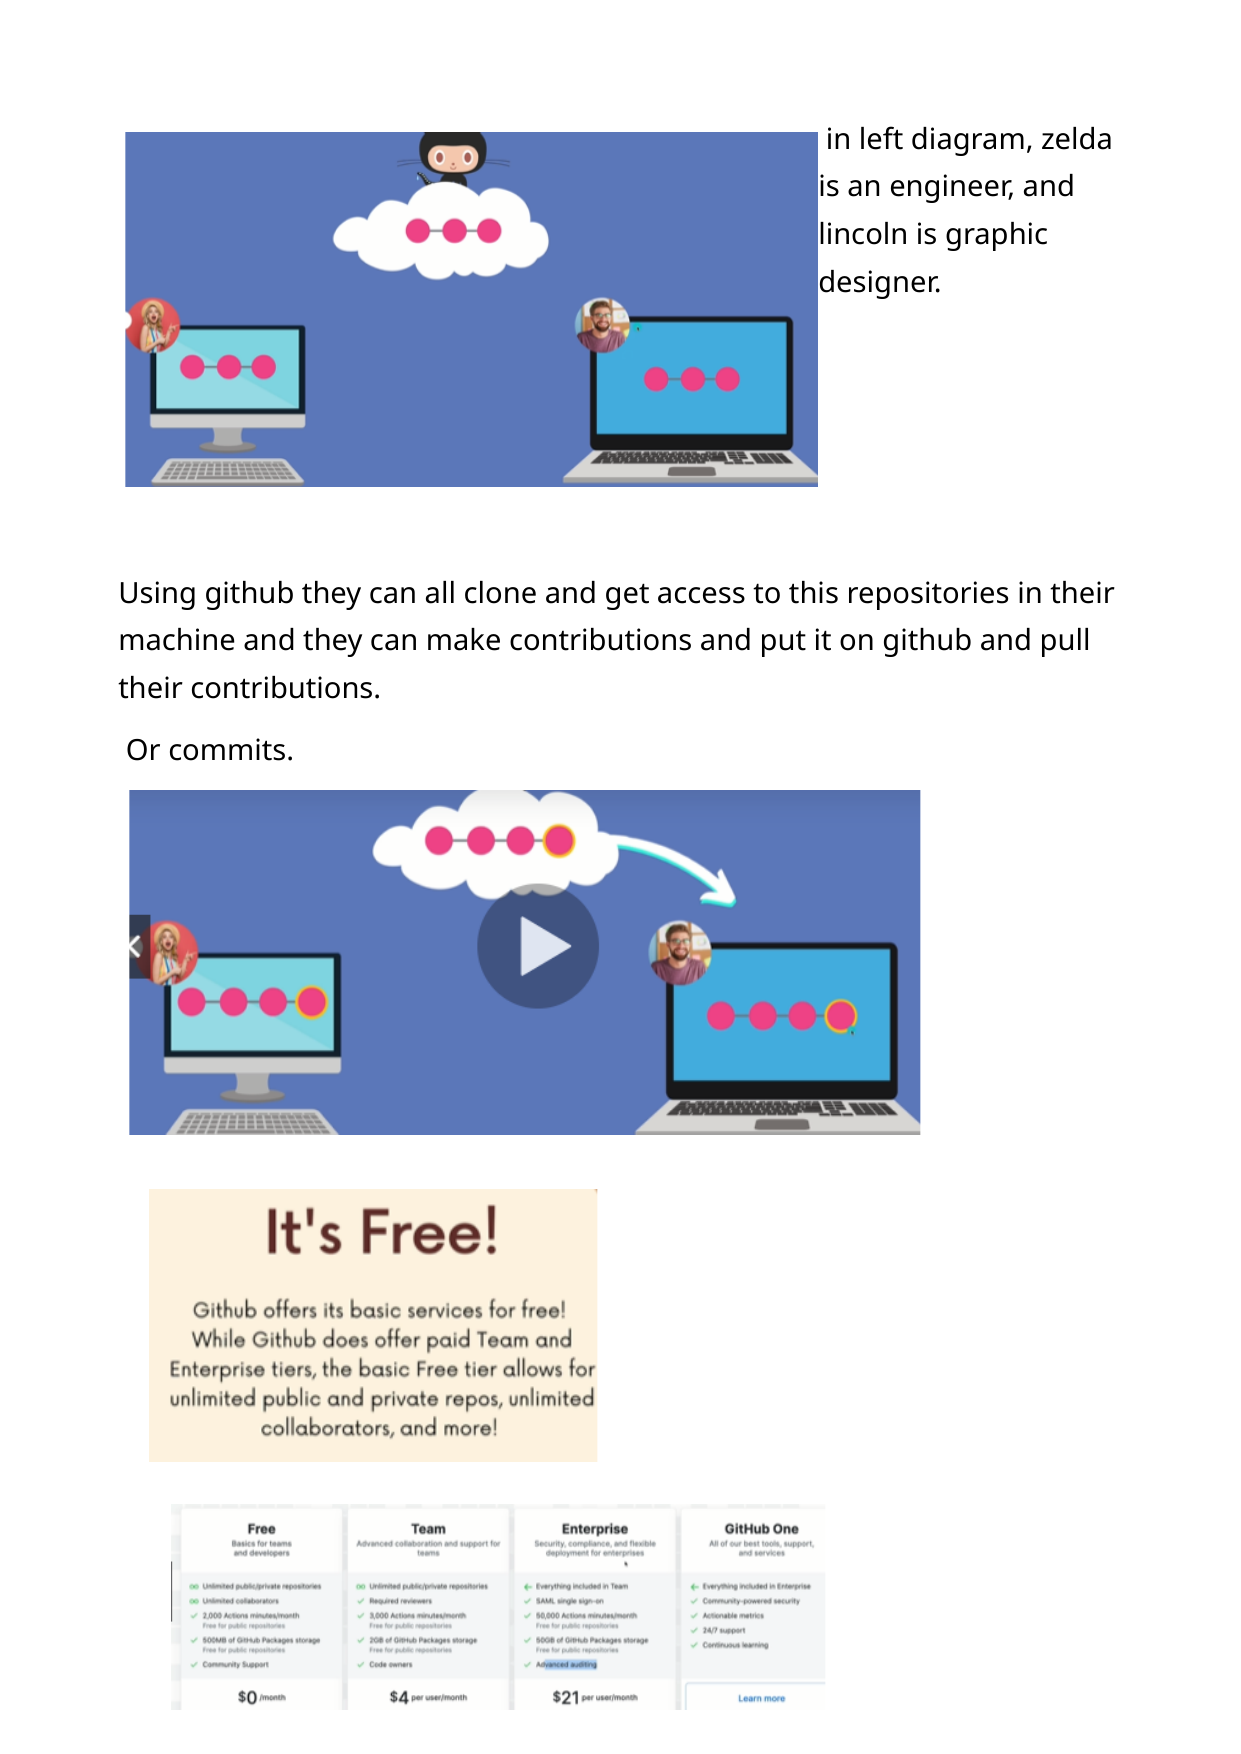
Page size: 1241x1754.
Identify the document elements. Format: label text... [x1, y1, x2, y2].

picture [149, 1189, 598, 1462]
picture [125, 132, 818, 487]
text Using github they can all clone and get access to this repositories in their machine and they can make contributions and put it on github and pull their contributions. [118, 572, 1122, 707]
text Or commits. [118, 729, 1122, 769]
picture [171, 1504, 826, 1710]
picture [129, 790, 921, 1135]
text in left diagram, zelda is an engineer, and lincoln is graphic designer. [118, 118, 1122, 301]
